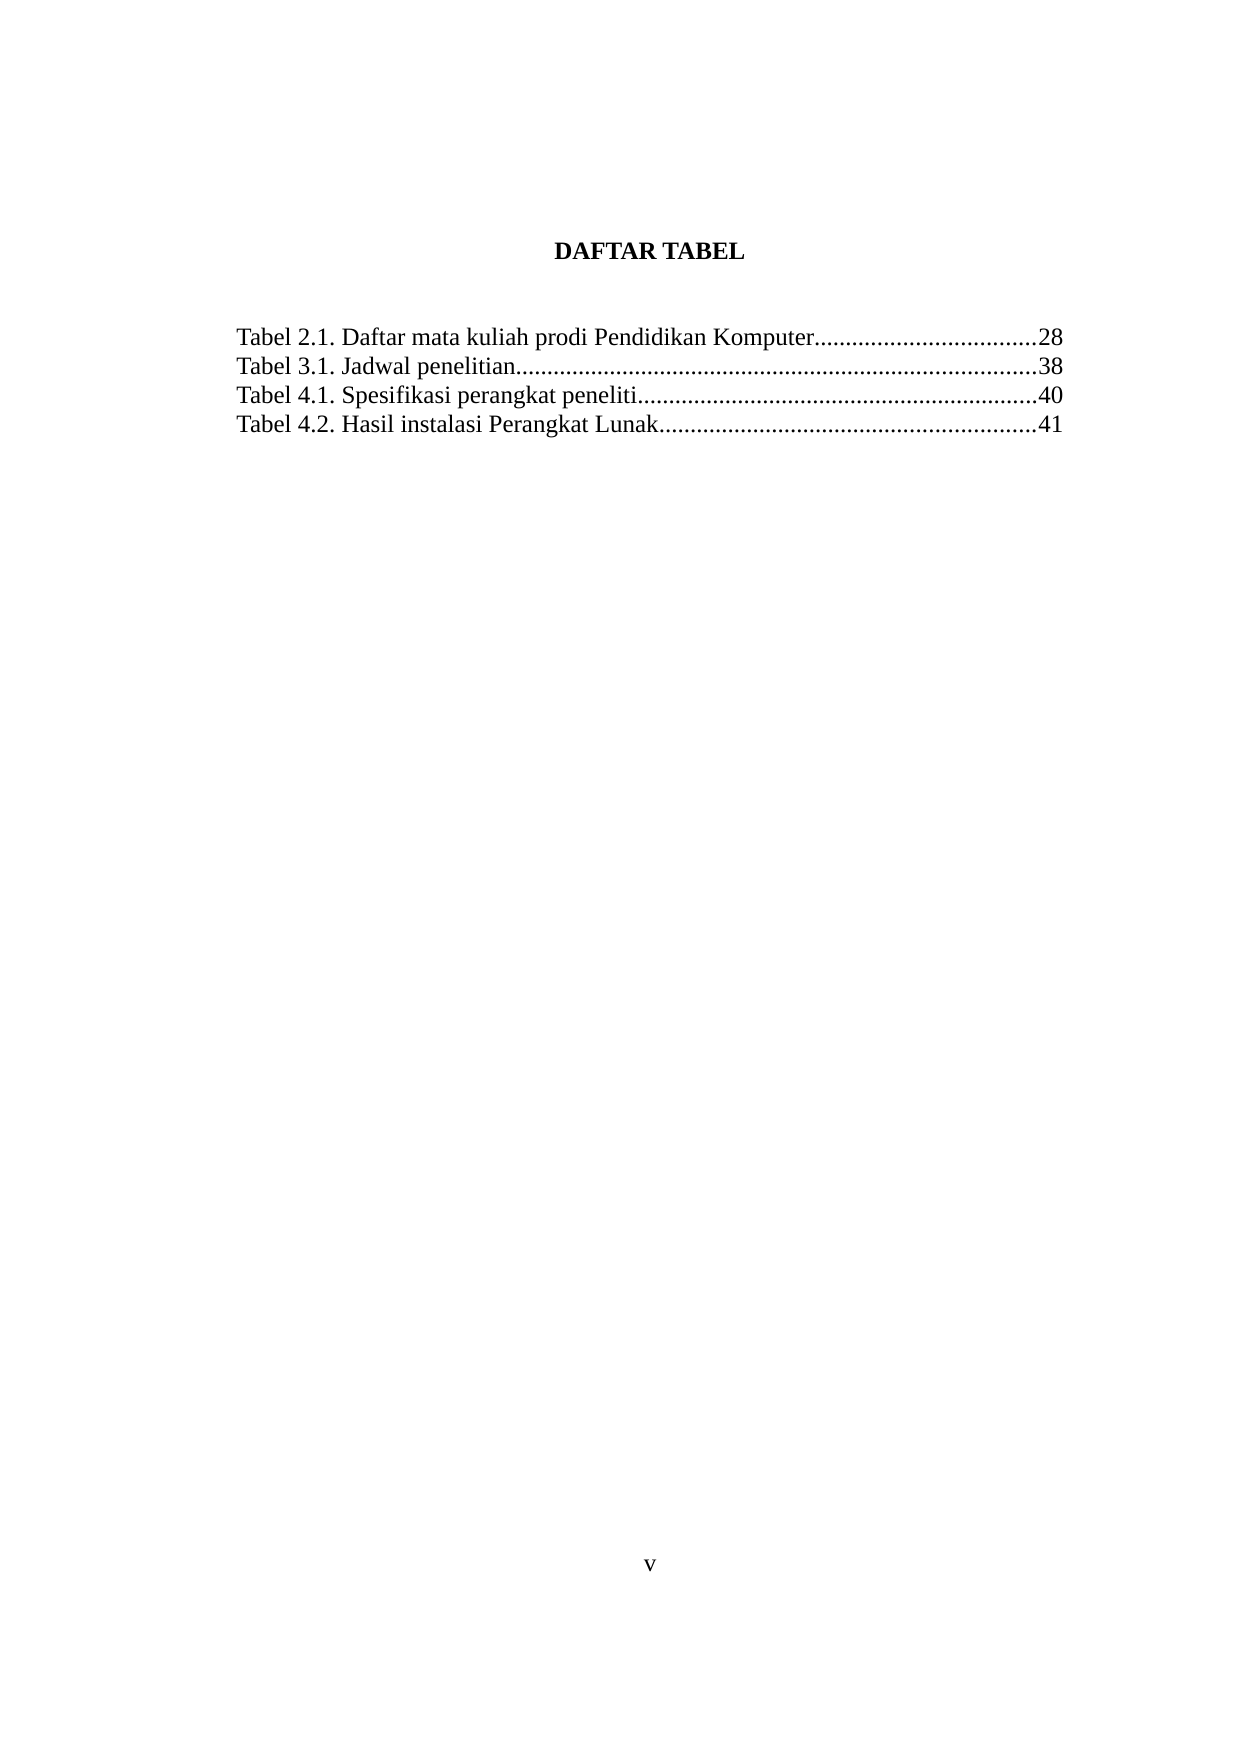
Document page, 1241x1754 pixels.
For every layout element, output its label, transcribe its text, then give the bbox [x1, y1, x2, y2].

text Tabel 2.1. Daftar mata kuliah prodi Pendidikan Komputer 28 [236, 322, 1063, 351]
subtitle DAFTAR TABEL [236, 236, 1063, 265]
text Tabel 4.1. Spesifikasi perangkat peneliti 40 [236, 380, 1063, 409]
text Tabel 3.1. Jadwal penelitian 38 [236, 351, 1063, 380]
text Tabel 4.2. Hasil instalasi Perangkat Lunak 41 [236, 409, 1063, 437]
